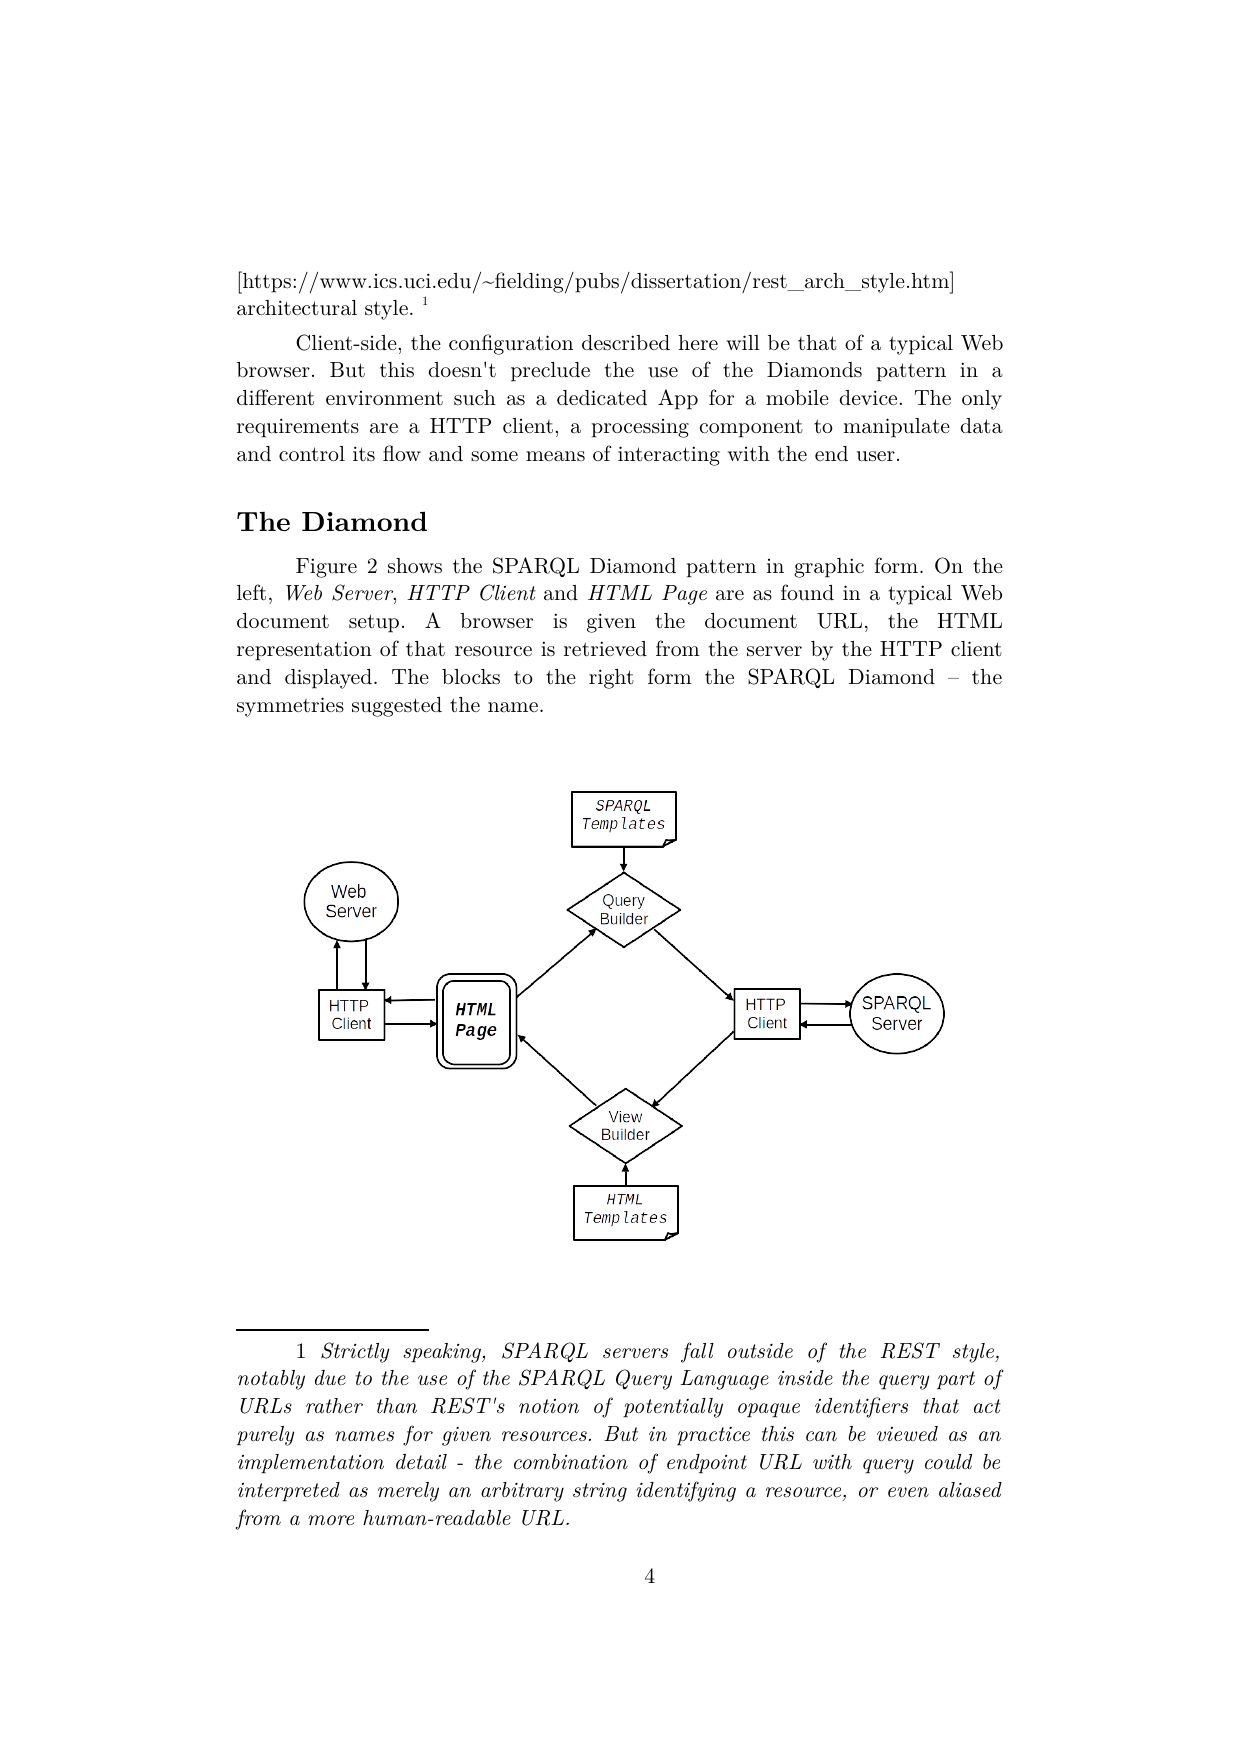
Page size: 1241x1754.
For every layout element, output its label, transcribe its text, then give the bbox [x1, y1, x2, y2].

text Figure 2 shows the SPARQL Diamond pattern in graphic form. On the left, Web Server, HTTP Client and HTML Page are as found in a typical Web document setup. A browser is given the document URL, the HTML representation of that resource is retrieved from the server by the HTTP client and displayed. The blocks to the right form the SPARQL Diamond – the symmetries suggested the name. [236, 551, 1004, 719]
text [https://www.ics.uci.edu/~fielding/pubs/dissertation/rest_arch_style.htm] architectural style. [236, 266, 1004, 322]
picture [236, 725, 1004, 1268]
subtitle The Diamond [236, 503, 1004, 539]
text Strictly speaking, SPARQL servers fall outside of the REST style, notably due to the use of the SPARQL Query Language inside the query part of URLs rather than REST's notion of potentially opaque identifiers that act purely as names for given resources. But in practice this can be viewed as an implementation detail - the combination of endpoint URL with query could be interpreted as merely an arbitrary string identifying a resource, or even aliased from a more human-readable URL. [236, 1336, 1004, 1531]
text Client-side, the configuration described here will be that of a typical Web browser. But this doesn't preclude the use of the Diamonds pattern in a different environment such as a dedicated App for a mobile device. The only requirements are a HTTP client, a processing component to manipulate data and control its flow and some means of interacting with the end user. [236, 328, 1004, 468]
